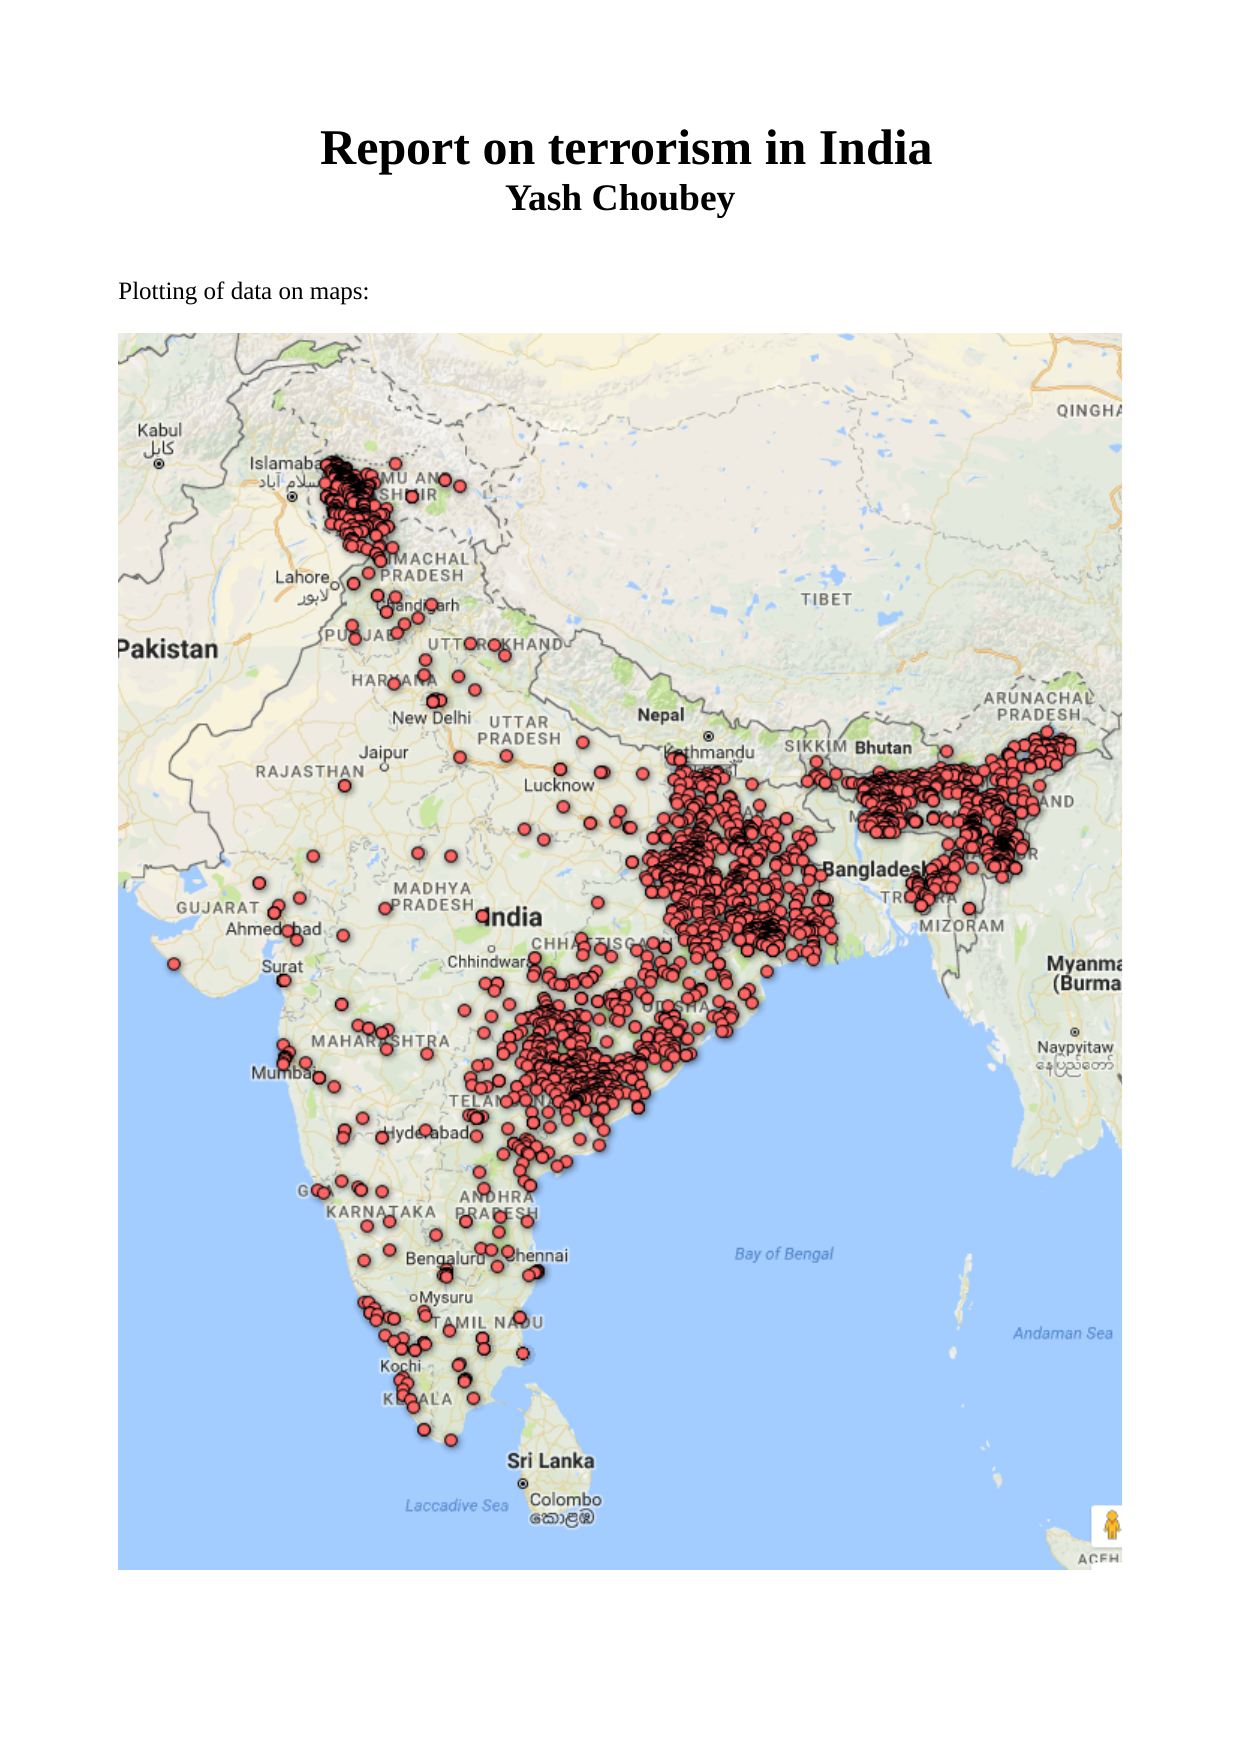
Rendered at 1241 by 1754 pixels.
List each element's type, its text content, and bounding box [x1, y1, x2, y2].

text Report on terrorism in India [118, 118, 1122, 176]
text Plotting of data on maps: [118, 276, 1122, 305]
text Yash Choubey [118, 176, 1122, 219]
picture [118, 333, 1123, 1570]
